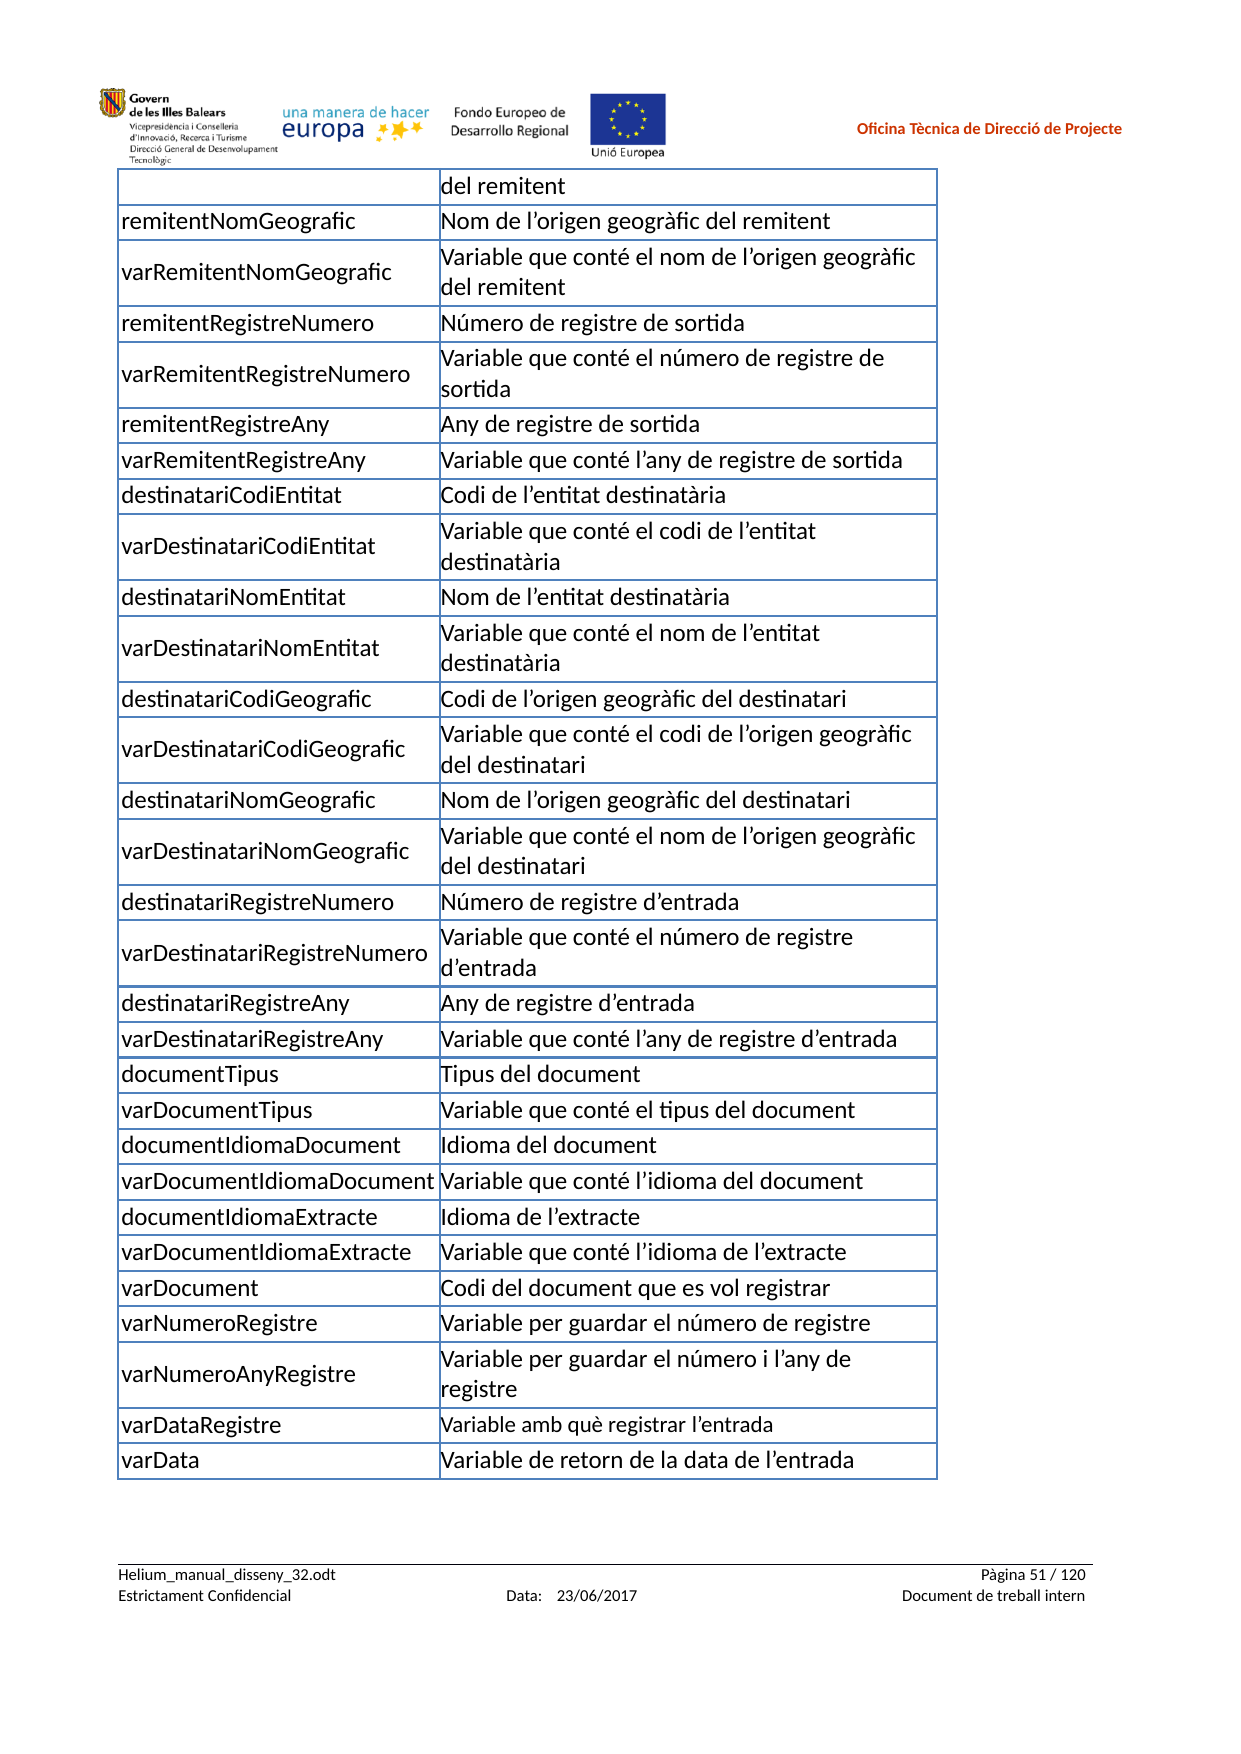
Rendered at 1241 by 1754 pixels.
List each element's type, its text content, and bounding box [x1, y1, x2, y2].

table_cell Variable que conté el número de registre de sortida [441, 343, 936, 407]
table_cell [119, 170, 439, 203]
table_cell Variable amb què registrar l’entrada [441, 1409, 936, 1442]
table_cell Nom de l’origen geogràfic del remitent [441, 206, 936, 239]
table_cell remitentRegistreNumero [119, 307, 439, 341]
table_cell varData [119, 1444, 439, 1478]
table_cell Codi del document que es vol registrar [441, 1272, 936, 1305]
table_cell Variable que conté l’idioma de l’extracte [441, 1236, 936, 1269]
table_cell documentIdiomaExtracte [119, 1201, 439, 1234]
table_cell Codi de l’entitat destinatària [441, 480, 936, 513]
table_cell Variable que conté el tipus del document [441, 1094, 936, 1127]
table_cell remitentNomGeografic [119, 206, 439, 239]
table_cell Número de registre de sortida [441, 307, 936, 341]
picture [99, 87, 668, 166]
table_cell Codi de l’origen geogràfic del destinatari [441, 683, 936, 716]
table_cell Any de registre d’entrada [441, 988, 936, 1021]
table_cell varDestinatariRegistreNumero [119, 921, 439, 985]
table_cell Variable que conté el nom de l’origen geogràfic del remitent [441, 241, 936, 305]
table_cell varDocumentTipus [119, 1094, 439, 1127]
table_cell varDocument [119, 1272, 439, 1305]
table_cell destinatariNomGeografic [119, 784, 439, 818]
table_cell Variable que conté el codi de l’entitat destinatària [441, 515, 936, 579]
table_cell varDestinatariCodiGeografic [119, 718, 439, 782]
table_cell Número de registre d’entrada [441, 886, 936, 919]
table_cell Variable per guardar el número de registre [441, 1307, 936, 1341]
table_cell destinatariCodiEntitat [119, 480, 439, 513]
table_cell varRemitentRegistreNumero [119, 343, 439, 407]
table_cell Variable que conté el nom de l’origen geogràfic del destinatari [441, 820, 936, 884]
table_cell destinatariNomEntitat [119, 581, 439, 615]
table_cell Nom de l’entitat destinatària [441, 581, 936, 615]
table_cell destinatariRegistreNumero [119, 886, 439, 919]
table_cell varNumeroRegistre [119, 1307, 439, 1341]
table_cell Variable que conté el nom de l’entitat destinatària [441, 617, 936, 681]
table_cell documentTipus [119, 1059, 439, 1092]
table_cell Nom de l’origen geogràfic del destinatari [441, 784, 936, 818]
table_cell varDocumentIdiomaDocument [119, 1165, 439, 1198]
table_cell varDataRegistre [119, 1409, 439, 1442]
table_cell varDestinatariNomEntitat [119, 617, 439, 681]
table_cell Variable de retorn de la data de l’entrada [441, 1444, 936, 1478]
table_cell Variable per guardar el número i l’any de registre [441, 1343, 936, 1407]
table_cell varRemitentNomGeografic [119, 241, 439, 305]
table_cell Idioma de l’extracte [441, 1201, 936, 1234]
table_cell Variable que conté el codi de l’origen geogràfic del destinatari [441, 718, 936, 782]
table_cell Tipus del document [441, 1059, 936, 1092]
table_cell destinatariRegistreAny [119, 988, 439, 1021]
table_cell Variable que conté l’idioma del document [441, 1165, 936, 1198]
table_cell varDocumentIdiomaExtracte [119, 1236, 439, 1269]
table_cell remitentRegistreAny [119, 409, 439, 442]
table_cell Any de registre de sortida [441, 409, 936, 442]
table_cell varDestinatariCodiEntitat [119, 515, 439, 579]
table_cell documentIdiomaDocument [119, 1130, 439, 1163]
table_cell destinatariCodiGeografic [119, 683, 439, 716]
table_cell varDestinatariNomGeografic [119, 820, 439, 884]
table_cell Variable que conté l’any de registre de sortida [441, 444, 936, 478]
table_cell varNumeroAnyRegistre [119, 1343, 439, 1407]
table_cell Variable que conté l’any de registre d’entrada [441, 1023, 936, 1056]
table_cell varDestinatariRegistreAny [119, 1023, 439, 1056]
table_cell Idioma del document [441, 1130, 936, 1163]
table_cell varRemitentRegistreAny [119, 444, 439, 478]
table_cell del remitent [441, 170, 936, 203]
table_cell Variable que conté el número de registre d’entrada [441, 921, 936, 985]
